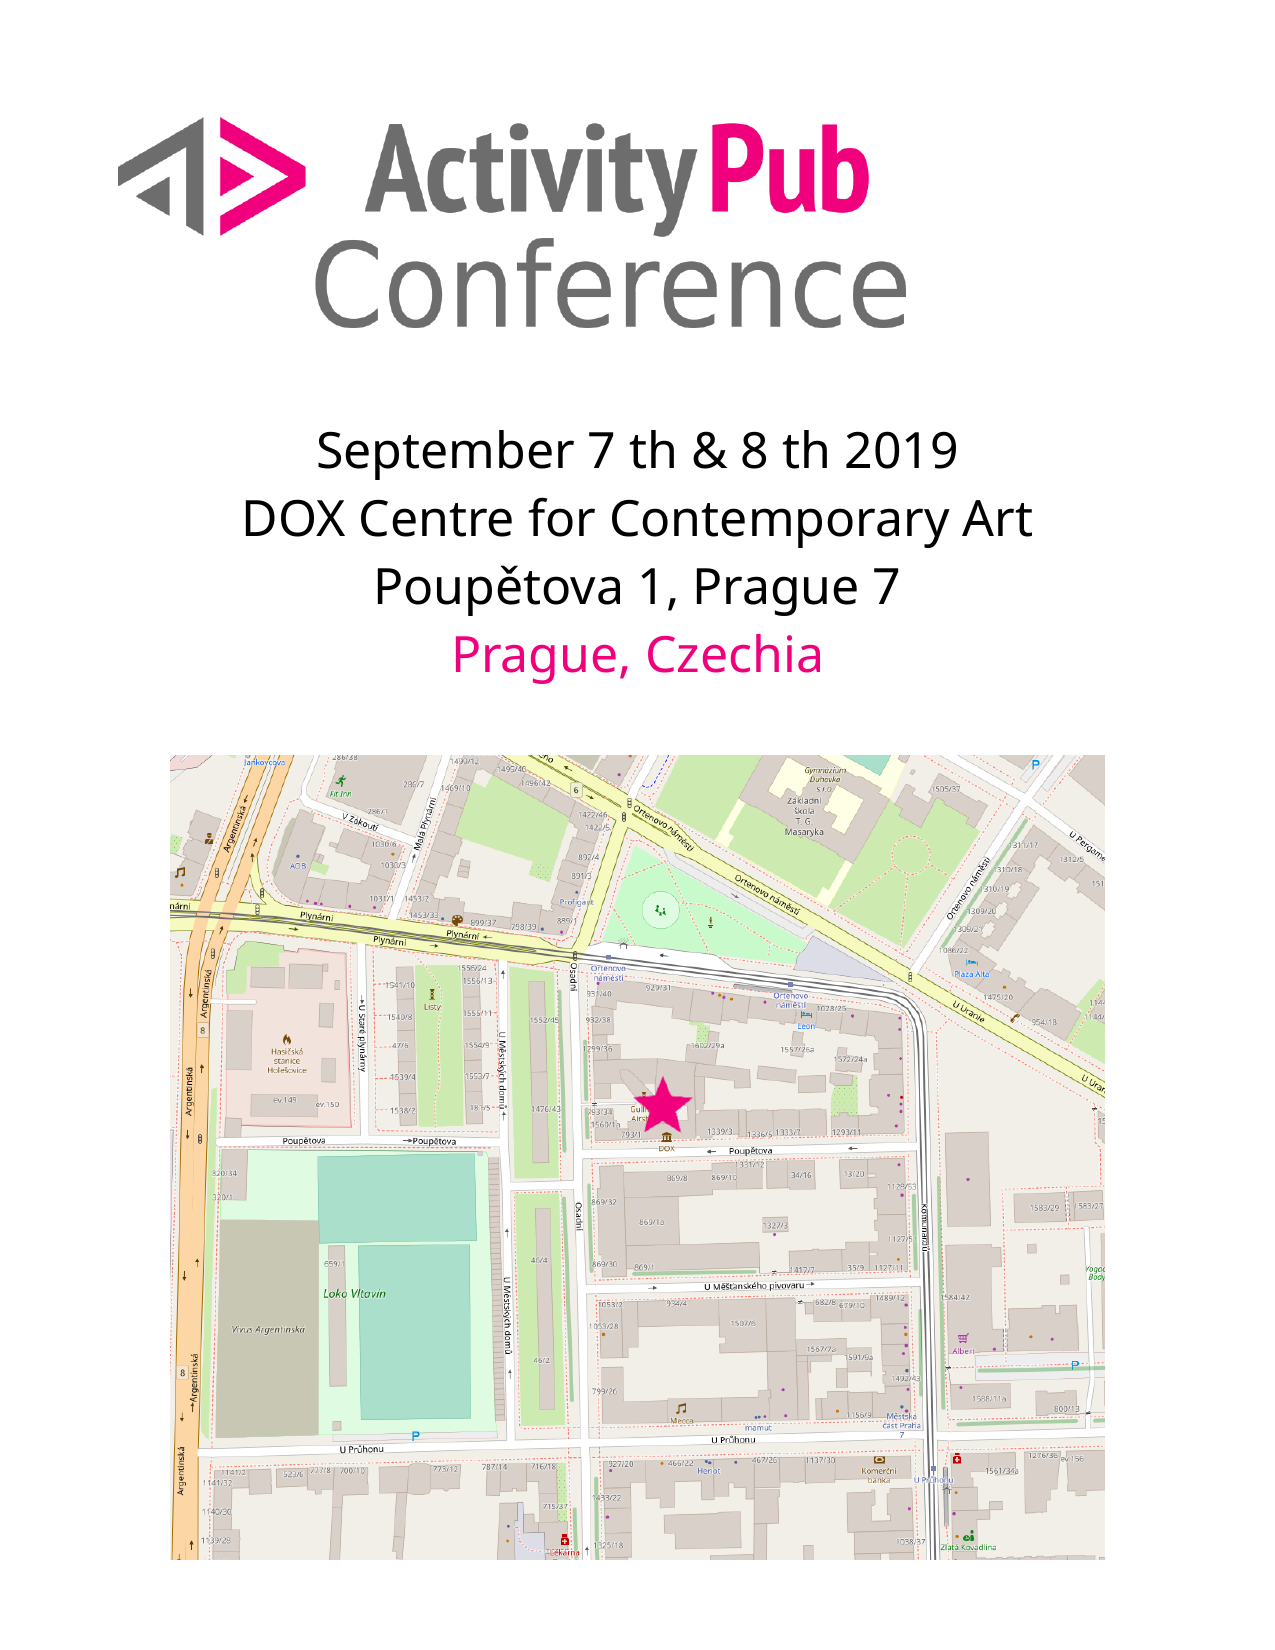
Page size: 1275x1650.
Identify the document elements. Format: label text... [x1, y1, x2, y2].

text Poupětova 1, Prague 7 [118, 551, 1157, 619]
text Prague, Czechia [118, 619, 1157, 687]
picture [170, 755, 1105, 1560]
text September 7 th & 8 th 2019 [118, 415, 1157, 483]
picture [118, 117, 906, 328]
text DOX Centre for Contemporary Art [118, 483, 1157, 551]
